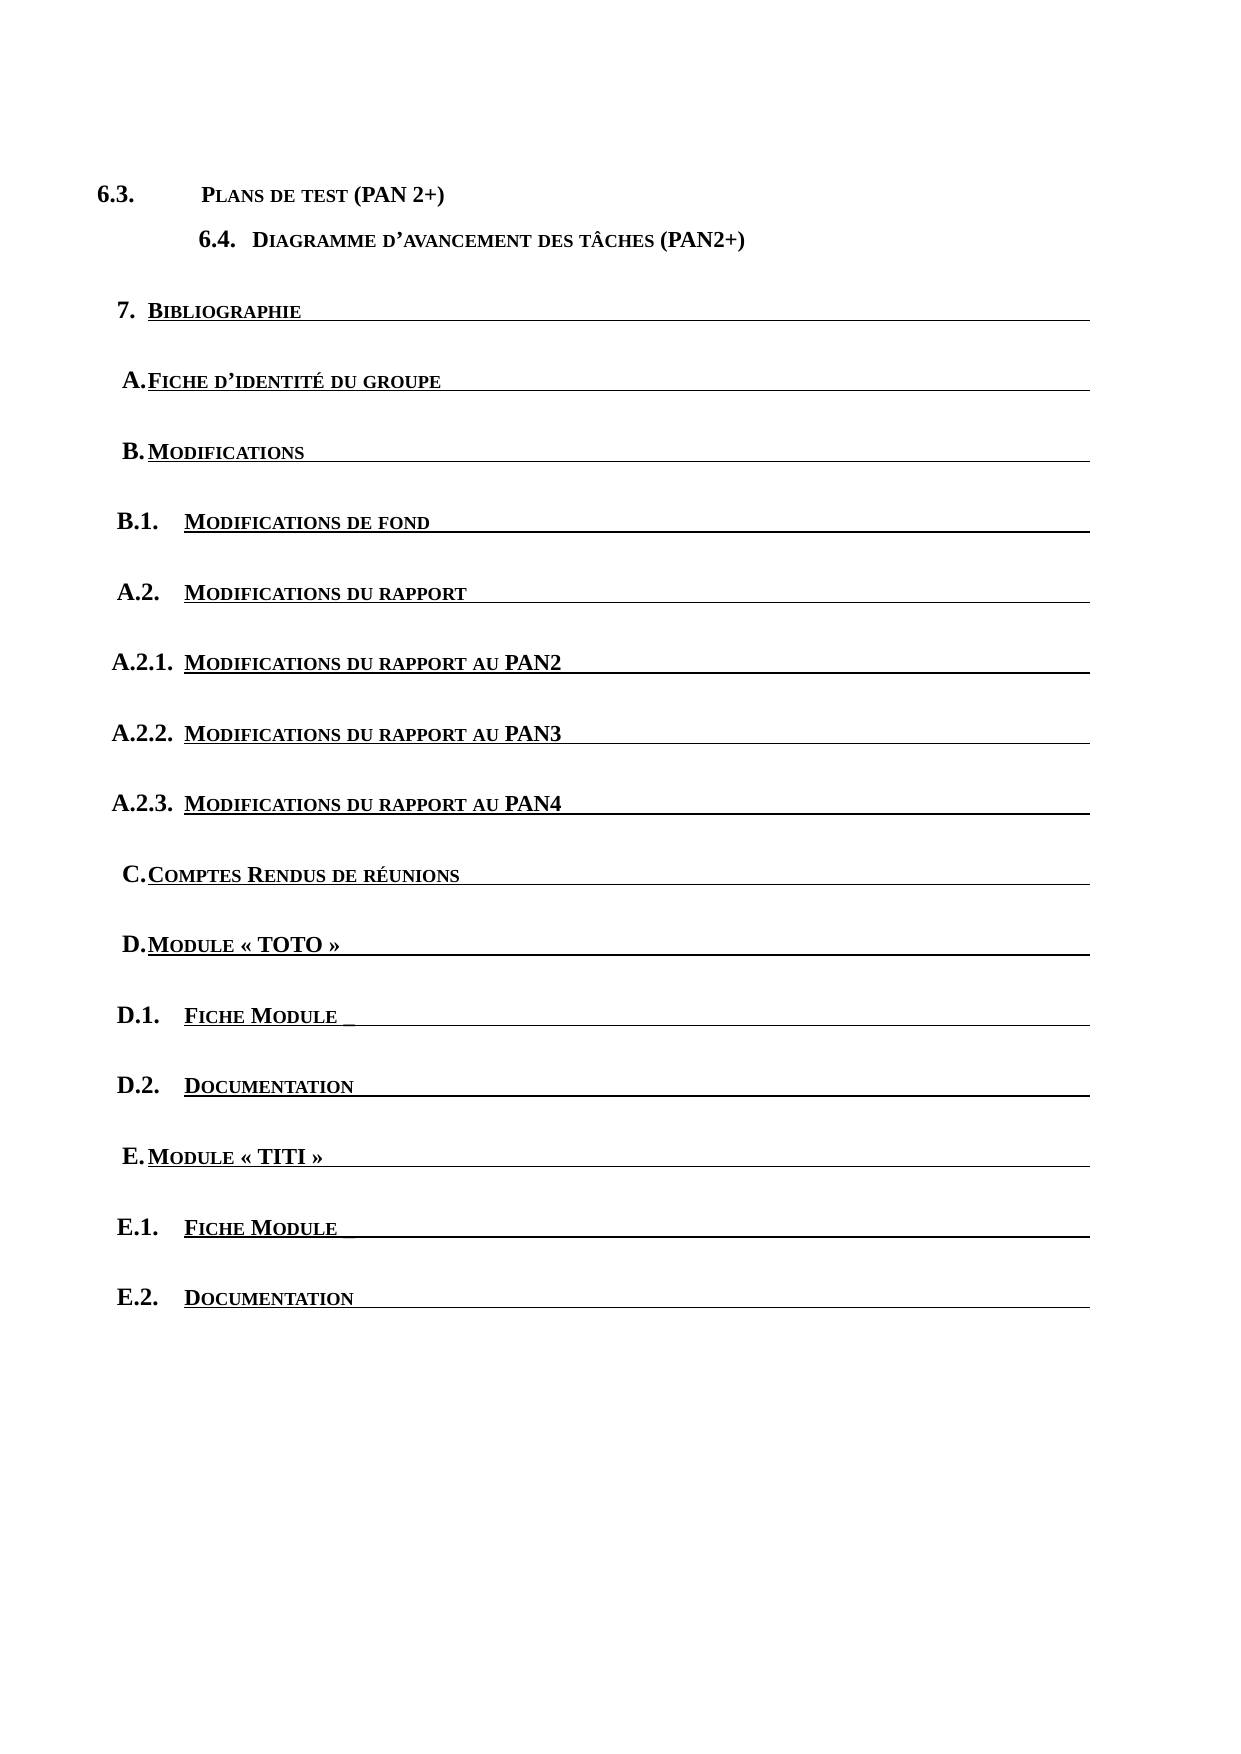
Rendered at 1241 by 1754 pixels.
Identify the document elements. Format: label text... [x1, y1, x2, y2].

list Module « TOTO » [122, 929, 1093, 958]
list Fiche d’identité du groupe [122, 365, 1093, 394]
list Modifications du rapport [117, 577, 1093, 606]
list Diagramme d’avancement des tâches (PAN2+) [198, 224, 1093, 253]
list Documentation [117, 1282, 1093, 1311]
list Documentation [117, 1071, 1093, 1099]
list Modifications de fond [117, 506, 1093, 535]
list Modifications [122, 436, 1093, 464]
list Modifications du rapport au PAN3 [111, 718, 1093, 747]
list Modifications du rapport au PAN2 [111, 647, 1093, 676]
list Fiche Module _ [117, 1000, 1093, 1029]
list Modifications du rapport au PAN4 [111, 788, 1093, 817]
list Fiche Module _ [117, 1212, 1093, 1240]
list Comptes Rendus de réunions [122, 859, 1093, 888]
list Module « TITI » [122, 1141, 1093, 1170]
list Plans de test (PAN 2+) [97, 179, 1093, 207]
list Bibliographie [117, 295, 1093, 323]
